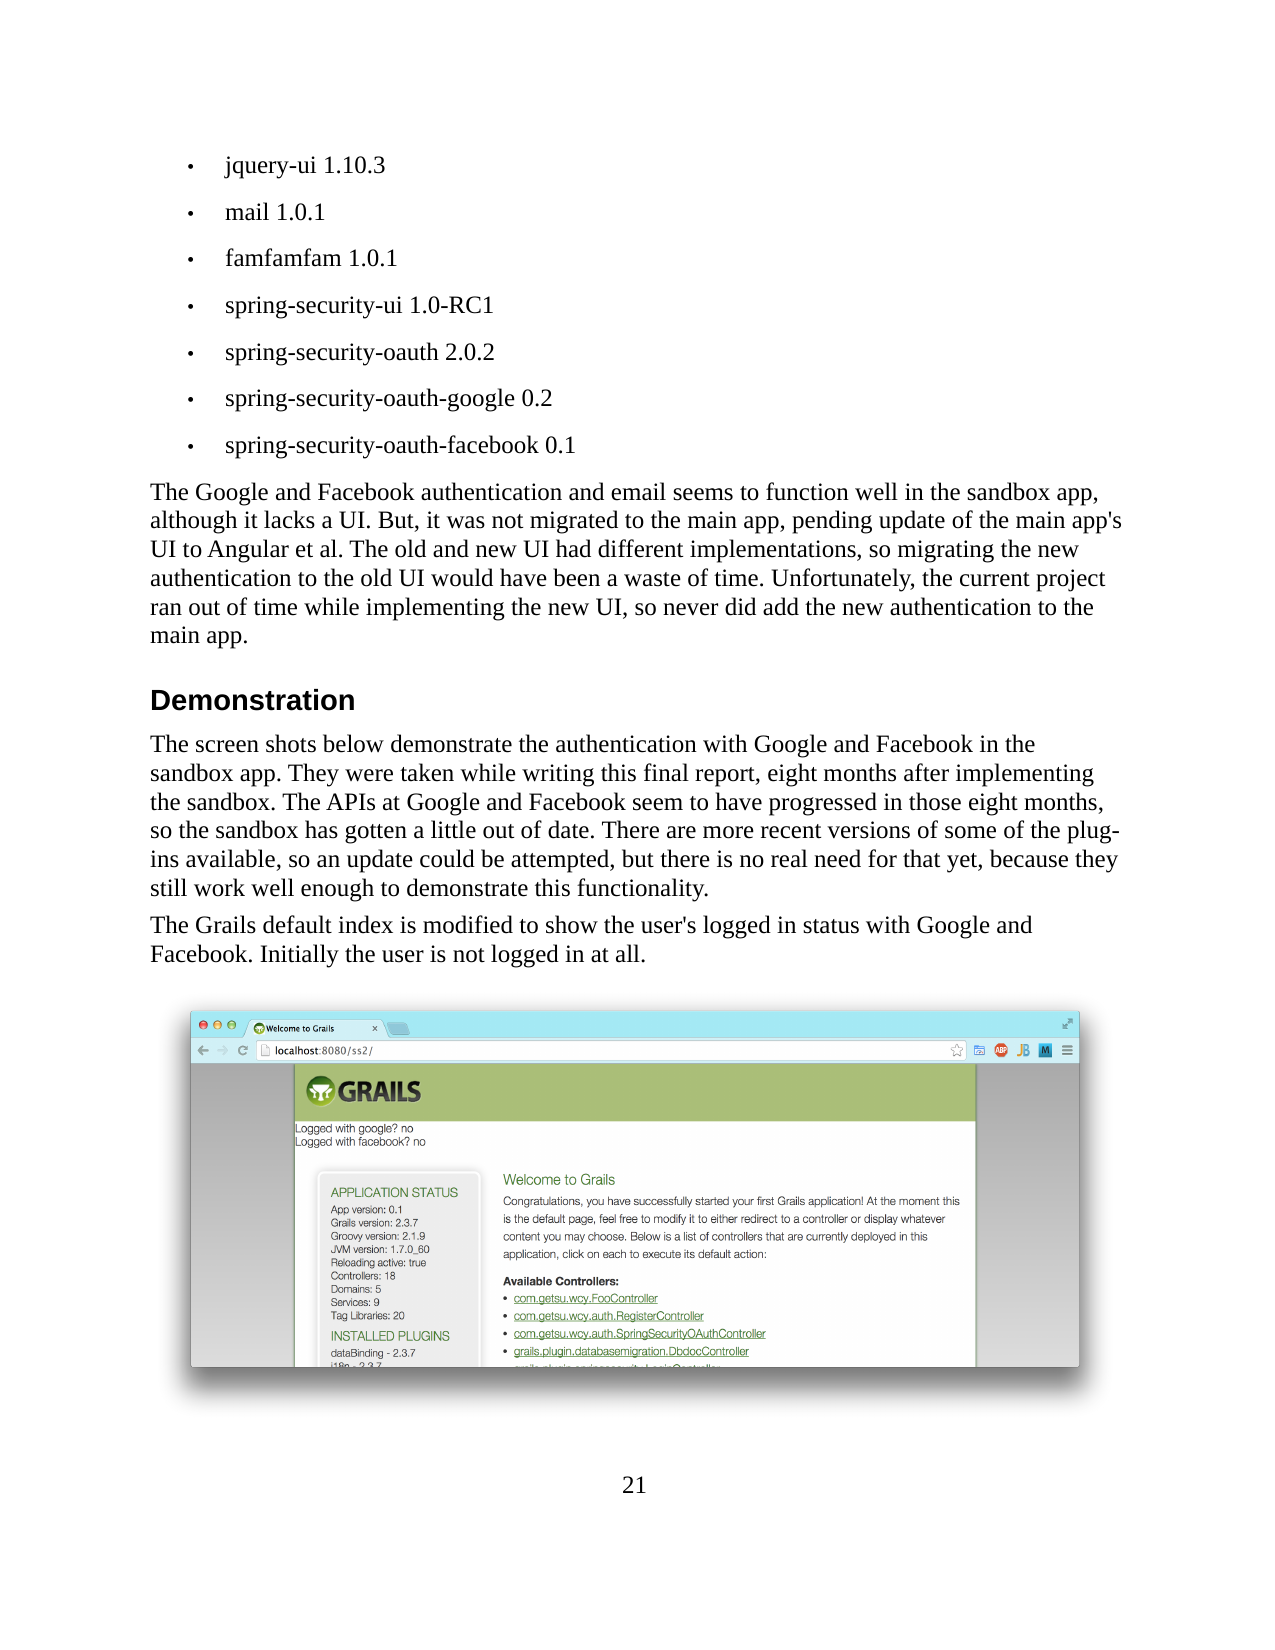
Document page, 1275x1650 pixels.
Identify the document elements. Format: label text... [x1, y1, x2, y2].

list jquery-ui 1.10.3 [187, 150, 1125, 179]
text The Google and Facebook authentication and email seems to function well in the sandbox app, although it lacks a UI. But, it was not migrated to the main app, pending update of the main app's UI to Angular et al. The old and new UI had different implementations, so migrating the new authentication to the old UI would have been a waste of time. Unfortunately, the current project ran out of time while implementing the new UI, so never did add the new authentication to the main app. [150, 477, 1125, 649]
list mail 1.0.1 [187, 197, 1125, 225]
list spring-security-oauth-facebook 0.1 [187, 430, 1125, 459]
list spring-security-ui 1.0-RC1 [187, 290, 1125, 319]
text The screen shots below demonstrate the authentication with Google and Facebook in the sandbox app. They were taken while writing this final report, eight months after implementing the sandbox. The APIs at Google and Facebook seem to have progressed in those eight months, so the sandbox has gotten a little out of date. There are more recent versions of some of the plug-ins available, so an update could be attempted, but there is no real need for that yet, because they still work well enough to demonstrate this functionality. [150, 729, 1125, 902]
text The Grails default index is modified to show the user's logged in status with Google and Facebook. Initially the user is not logged in at all. [150, 911, 1125, 968]
list famfamfam 1.0.1 [187, 243, 1125, 272]
subtitle Demonstration [150, 683, 1125, 717]
list spring-security-oauth-google 0.2 [187, 383, 1125, 412]
list spring-security-oauth 2.0.2 [187, 337, 1125, 365]
picture [150, 986, 1120, 1425]
